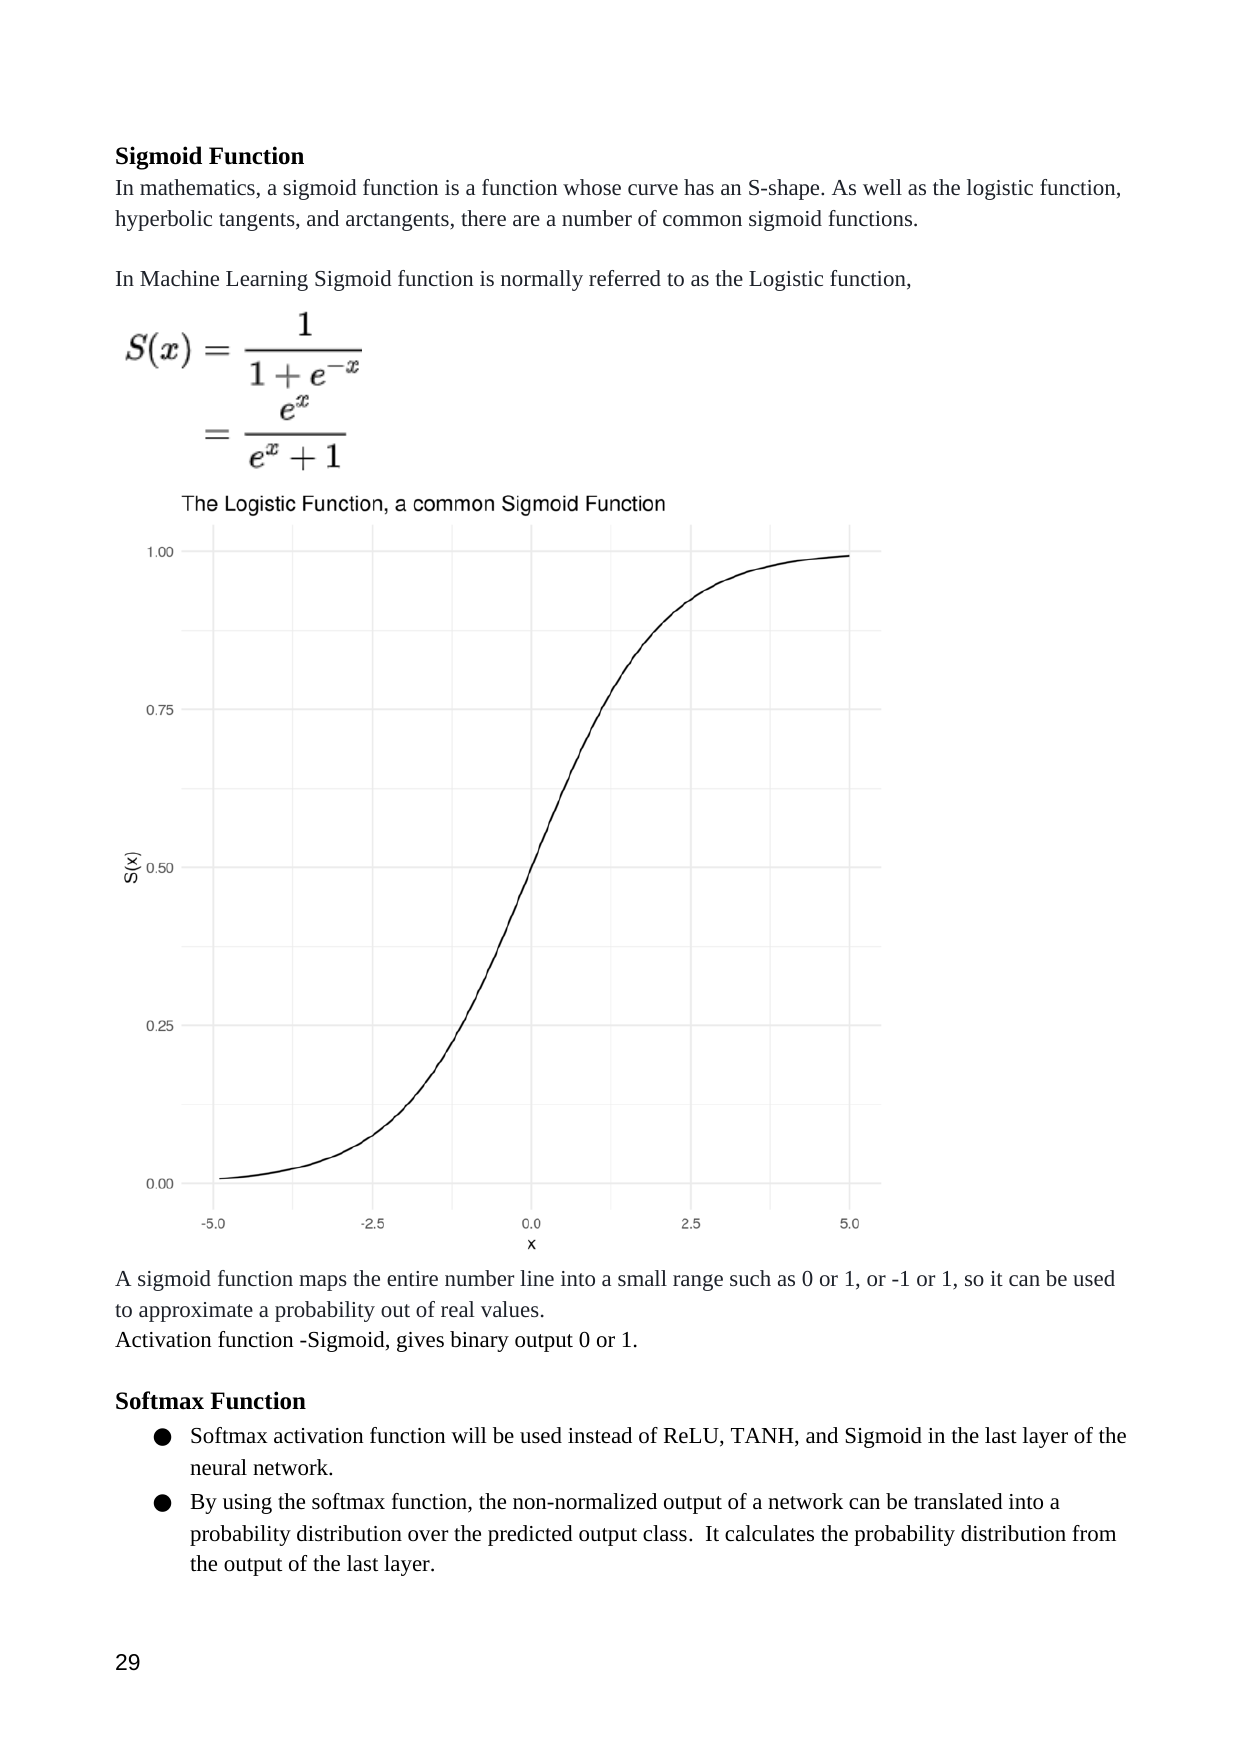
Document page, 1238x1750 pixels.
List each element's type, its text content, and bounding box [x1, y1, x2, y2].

text Activation function -Sigmoid, gives binary output 0 or 1. [115, 1326, 1133, 1352]
text In Machine Learning Sigmoid function is normally referred to as the Logistic function, [115, 265, 1133, 291]
list By using the softmax function, the non-normalized output of a network can be translated into a probability distribution over the predicted output class. It calculates the probability distribution from the output of the last layer. [152, 1484, 1133, 1576]
text A sigmoid function maps the entire number line into a small range such as 0 or 1, or -1 or 1, so it can be used to approximate a probability out of real values. [115, 1265, 1133, 1322]
list Softmax activation function will be used instead of ReLU, TANH, and Sigmoid in the last layer of the neural network. [152, 1419, 1133, 1481]
text Sigmoid Function [115, 141, 1133, 170]
picture [115, 295, 362, 483]
picture [115, 486, 890, 1262]
text In mathematics, a sigmoid function is a function whose curve has an S-shape. As well as the logistic function, hyperbolic tangents, and arctangents, there are a number of common sigmoid functions. [115, 174, 1133, 231]
text Softmax Function [115, 1386, 1133, 1415]
